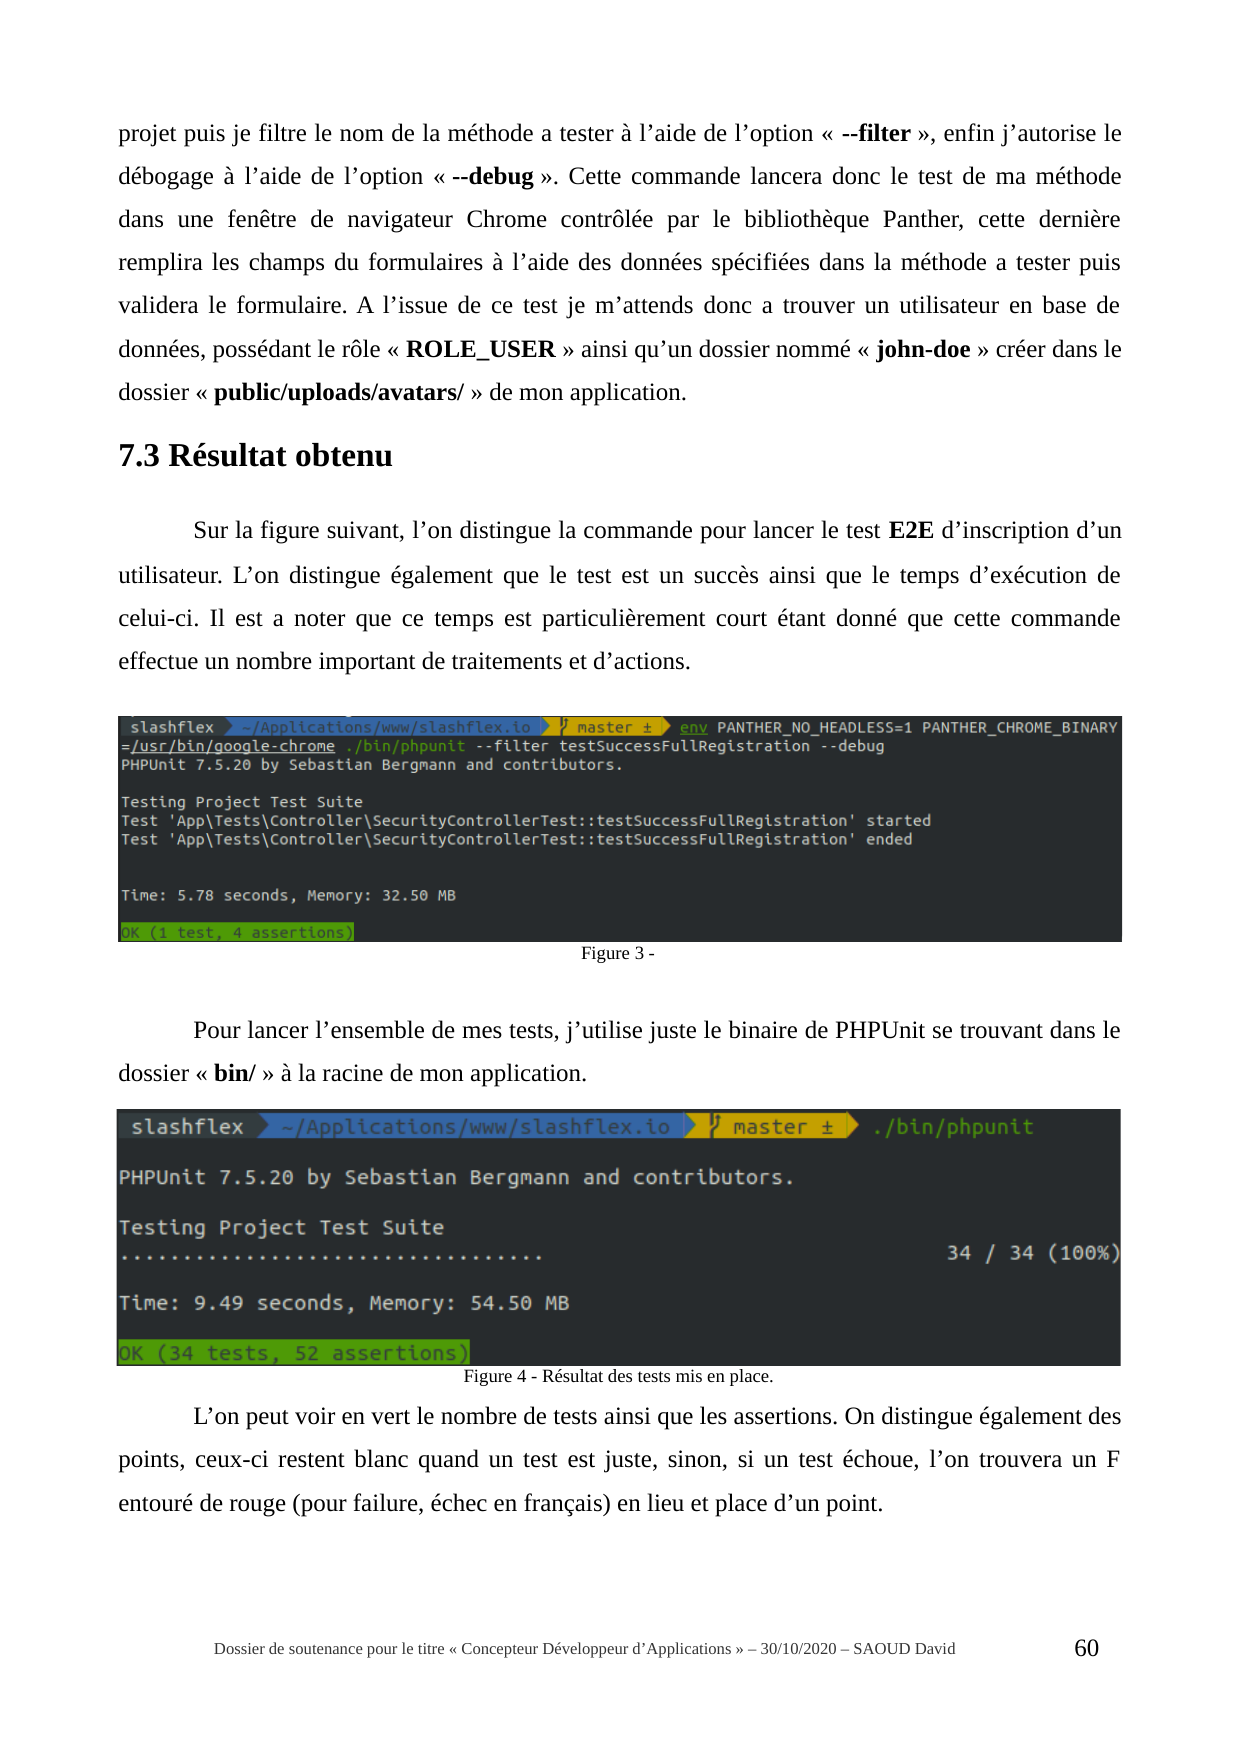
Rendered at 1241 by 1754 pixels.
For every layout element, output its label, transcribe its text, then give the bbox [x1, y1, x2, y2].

text projet puis je filtre le nom de la méthode a tester à l’aide de l’option « --filter », enfin j’autorise le débogage à l’aide de l’option « --debug ». Cette commande lancera donc le test de ma méthode dans une fenêtre de navigateur Chrome contrôlée par le bibliothèque Panther, cette dernière remplira les champs du formulaires à l’aide des données spécifiées dans la méthode a tester puis validera le formulaire. A l’issue de ce test je m’attends donc a trouver un utilisateur en base de données, possédant le rôle « ROLE_USER » ainsi qu’un dossier nommé « john-doe » créer dans le dossier « public/uploads/avatars/ » de mon application. [118, 118, 1122, 406]
text Figure 3 - [118, 942, 1122, 963]
picture [118, 716, 1123, 942]
text [117, 1097, 1121, 1109]
text Sur la figure suivant, l’on distingue la commande pour lancer le test E2E d’inscription d’un utilisateur. L’on distingue également que le test est un succès ainsi que le temps d’exécution de celui-ci. Il est a noter que ce temps est particulièrement court étant donné que cette commande effectue un nombre important de traitements et d’actions. [118, 507, 1122, 675]
picture [116, 1109, 1121, 1366]
text Pour lancer l’ensemble de mes tests, j’utilise juste le binaire de PHPUnit se trouvant dans le dossier « bin/ » à la racine de mon application. [118, 1015, 1122, 1087]
subtitle 7.3 Résultat obtenu [118, 435, 1122, 473]
text L’on peut voir en vert le nombre de tests ainsi que les assertions. On distingue également des points, ceux-ci restent blanc quand un test est juste, sinon, si un test échoue, l’on trouvera un F entouré de rouge (pour failure, échec en français) en lieu et place d’un point. [118, 1116, 1122, 1516]
text Figure 4 - Résultat des tests mis en place. [117, 1366, 1121, 1387]
